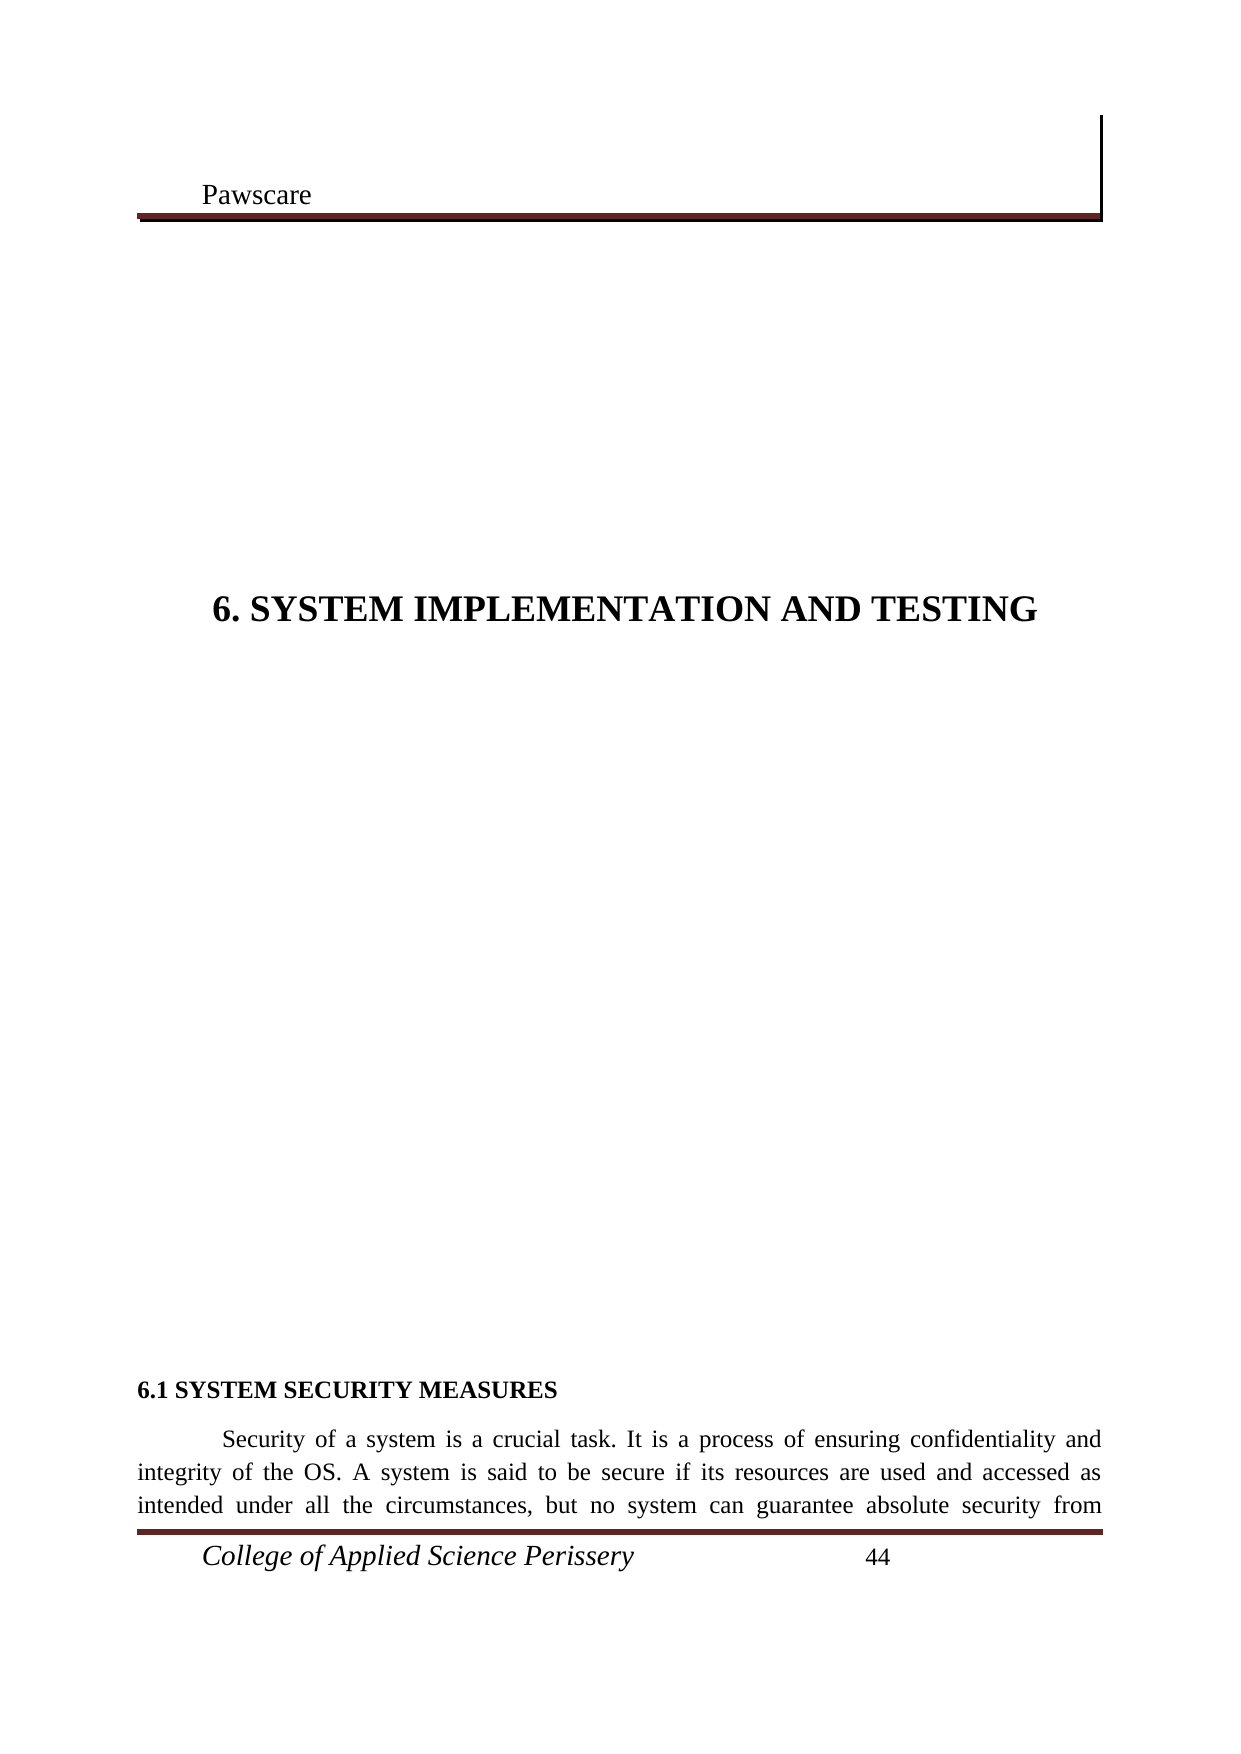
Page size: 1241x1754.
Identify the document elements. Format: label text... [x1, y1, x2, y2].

text Security of a system is a crucial task. It is a process of ensuring confidentiality and integrity of the OS. A system is said to be secure if its resources are used and accessed as intended under all the circumstances, but no system can guarantee absolute security from [137, 1424, 1103, 1519]
text 6.1 SYSTEM SECURITY MEASURES [137, 1375, 1103, 1403]
text 6. SYSTEM IMPLEMENTATION AND TESTING [212, 586, 1103, 718]
